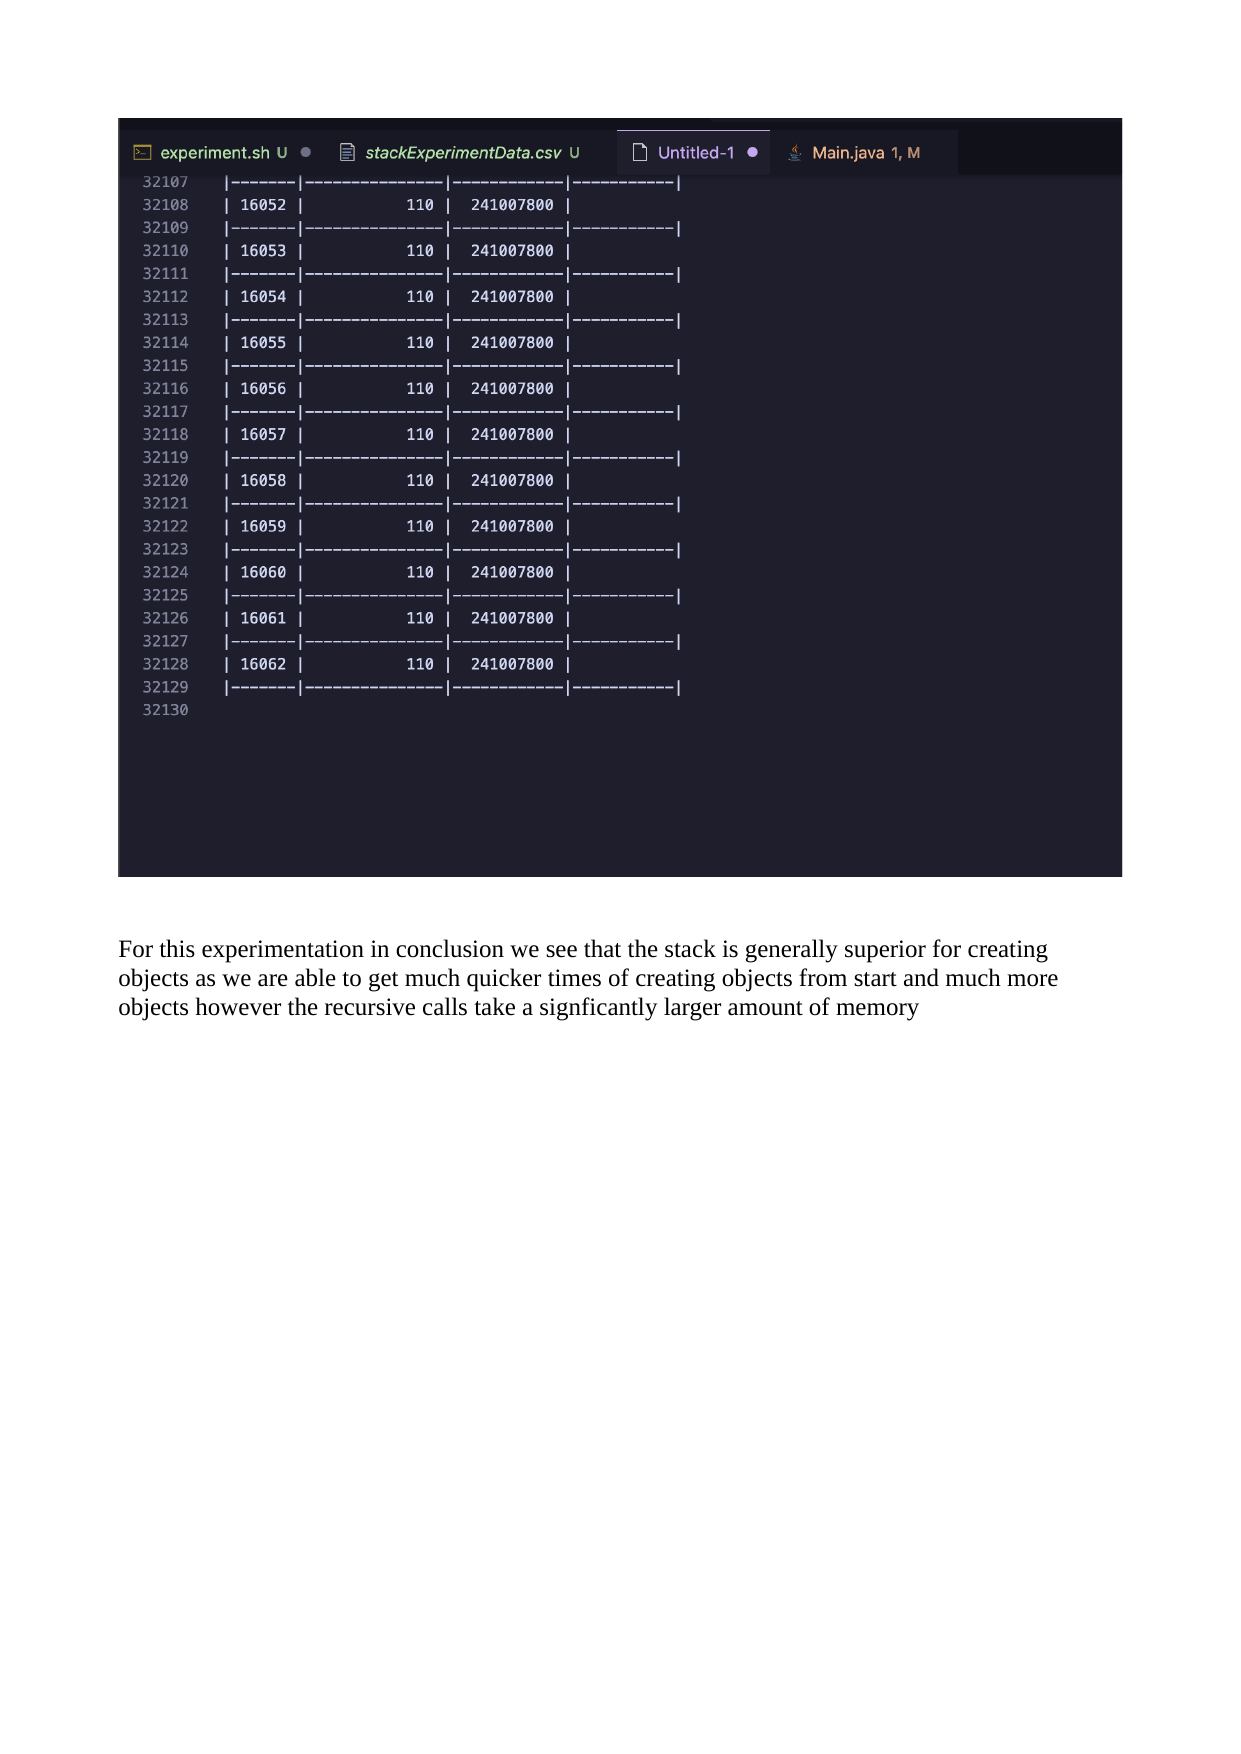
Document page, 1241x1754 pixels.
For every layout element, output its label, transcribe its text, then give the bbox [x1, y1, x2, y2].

picture [118, 118, 1123, 877]
text For this experimentation in conclusion we see that the stack is generally superior for creating objects as we are able to get much quicker times of creating objects from start and much more objects however the recursive calls take a signficantly larger amount of memory [118, 934, 1122, 1021]
